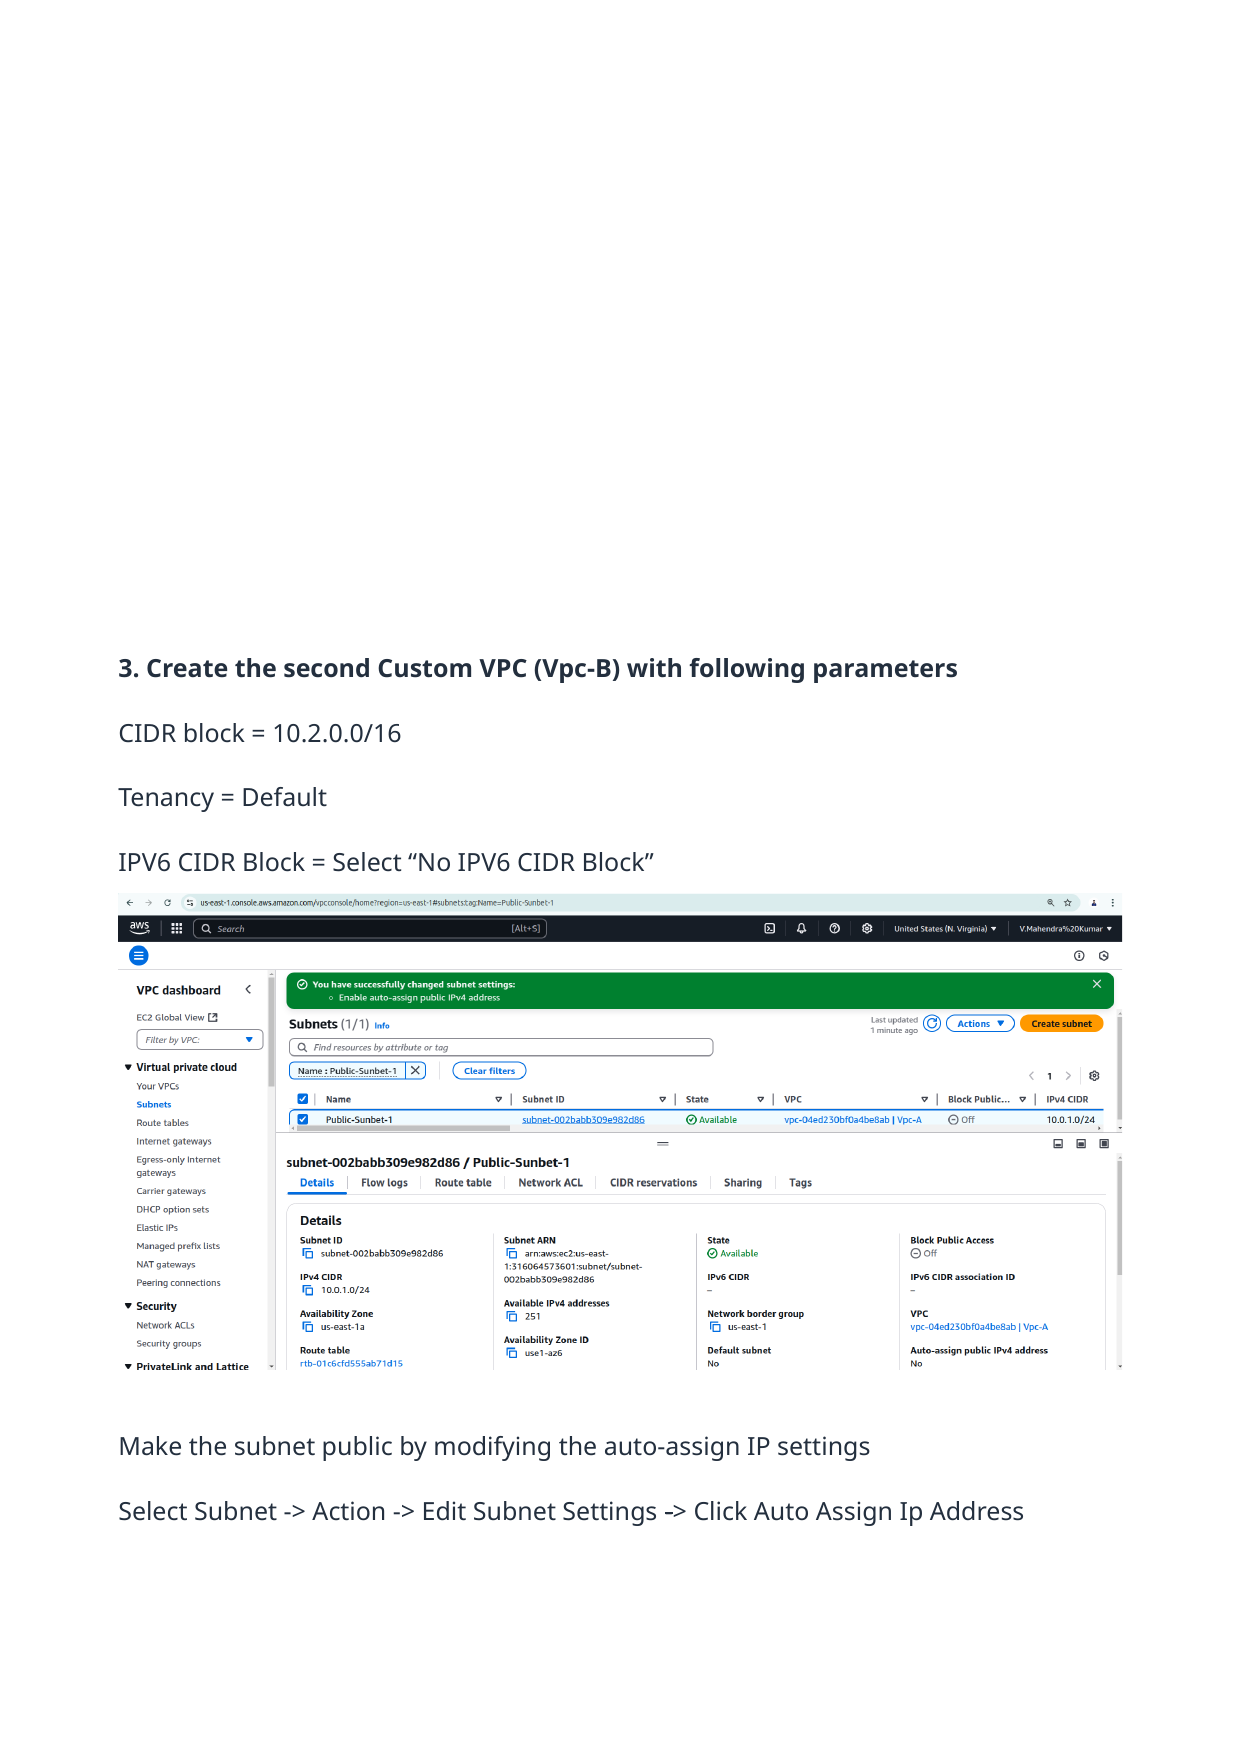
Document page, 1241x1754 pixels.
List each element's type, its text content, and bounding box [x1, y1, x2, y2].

text Make the subnet public by modifying the auto-assign IP settings [118, 1413, 1122, 1463]
picture [118, 893, 1123, 1370]
text CIDR block = 10.2.0.0/16 [118, 699, 1122, 749]
text IPV6 CIDR Block = Select “No IPV6 CIDR Block” [118, 828, 1122, 878]
text Tenancy = Default [118, 764, 1122, 814]
text Select Subnet -> Action -> Edit Subnet Settings -> Click Auto Assign Ip Address [118, 1477, 1122, 1527]
text 3. Create the second Custom VPC (Vpc-B) with following parameters [118, 635, 1122, 685]
